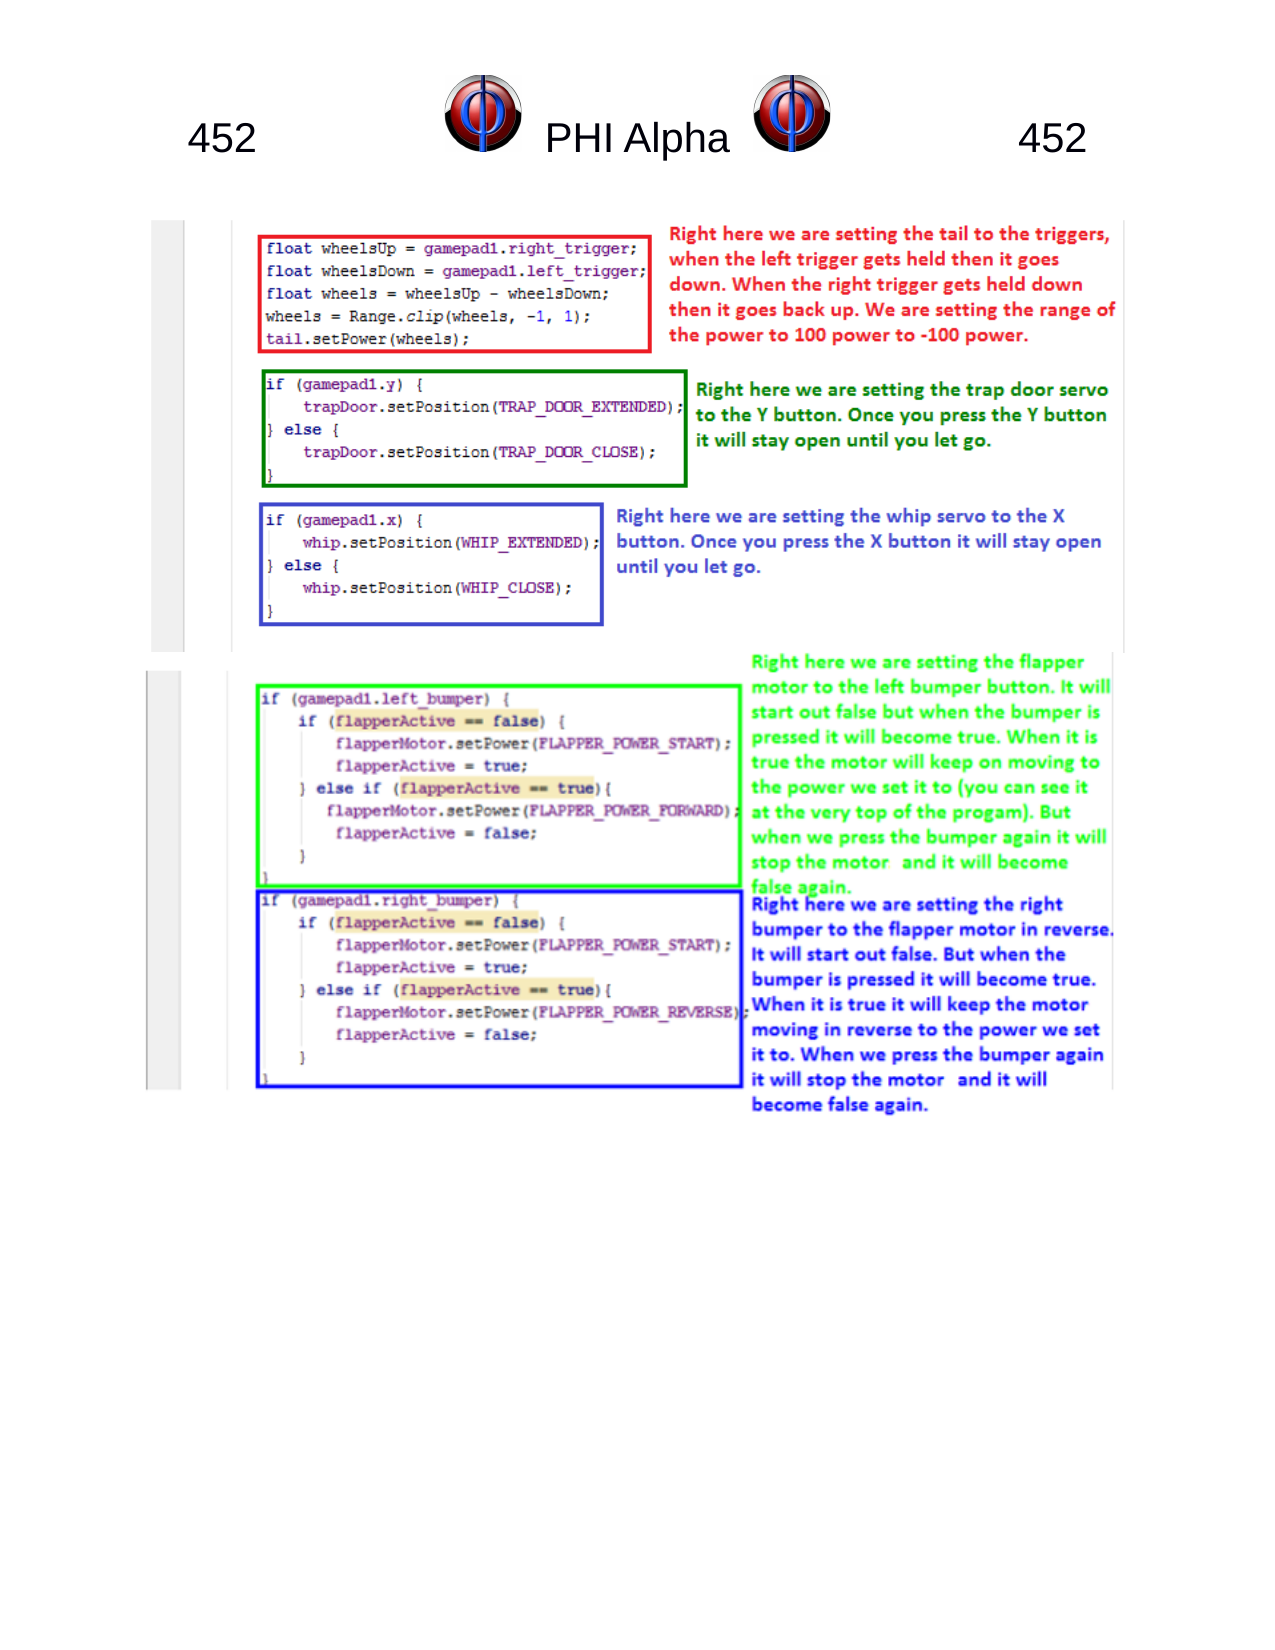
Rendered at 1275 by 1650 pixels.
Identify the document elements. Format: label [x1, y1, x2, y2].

picture [753, 75, 831, 152]
picture [444, 75, 522, 152]
picture [139, 219, 1125, 1119]
